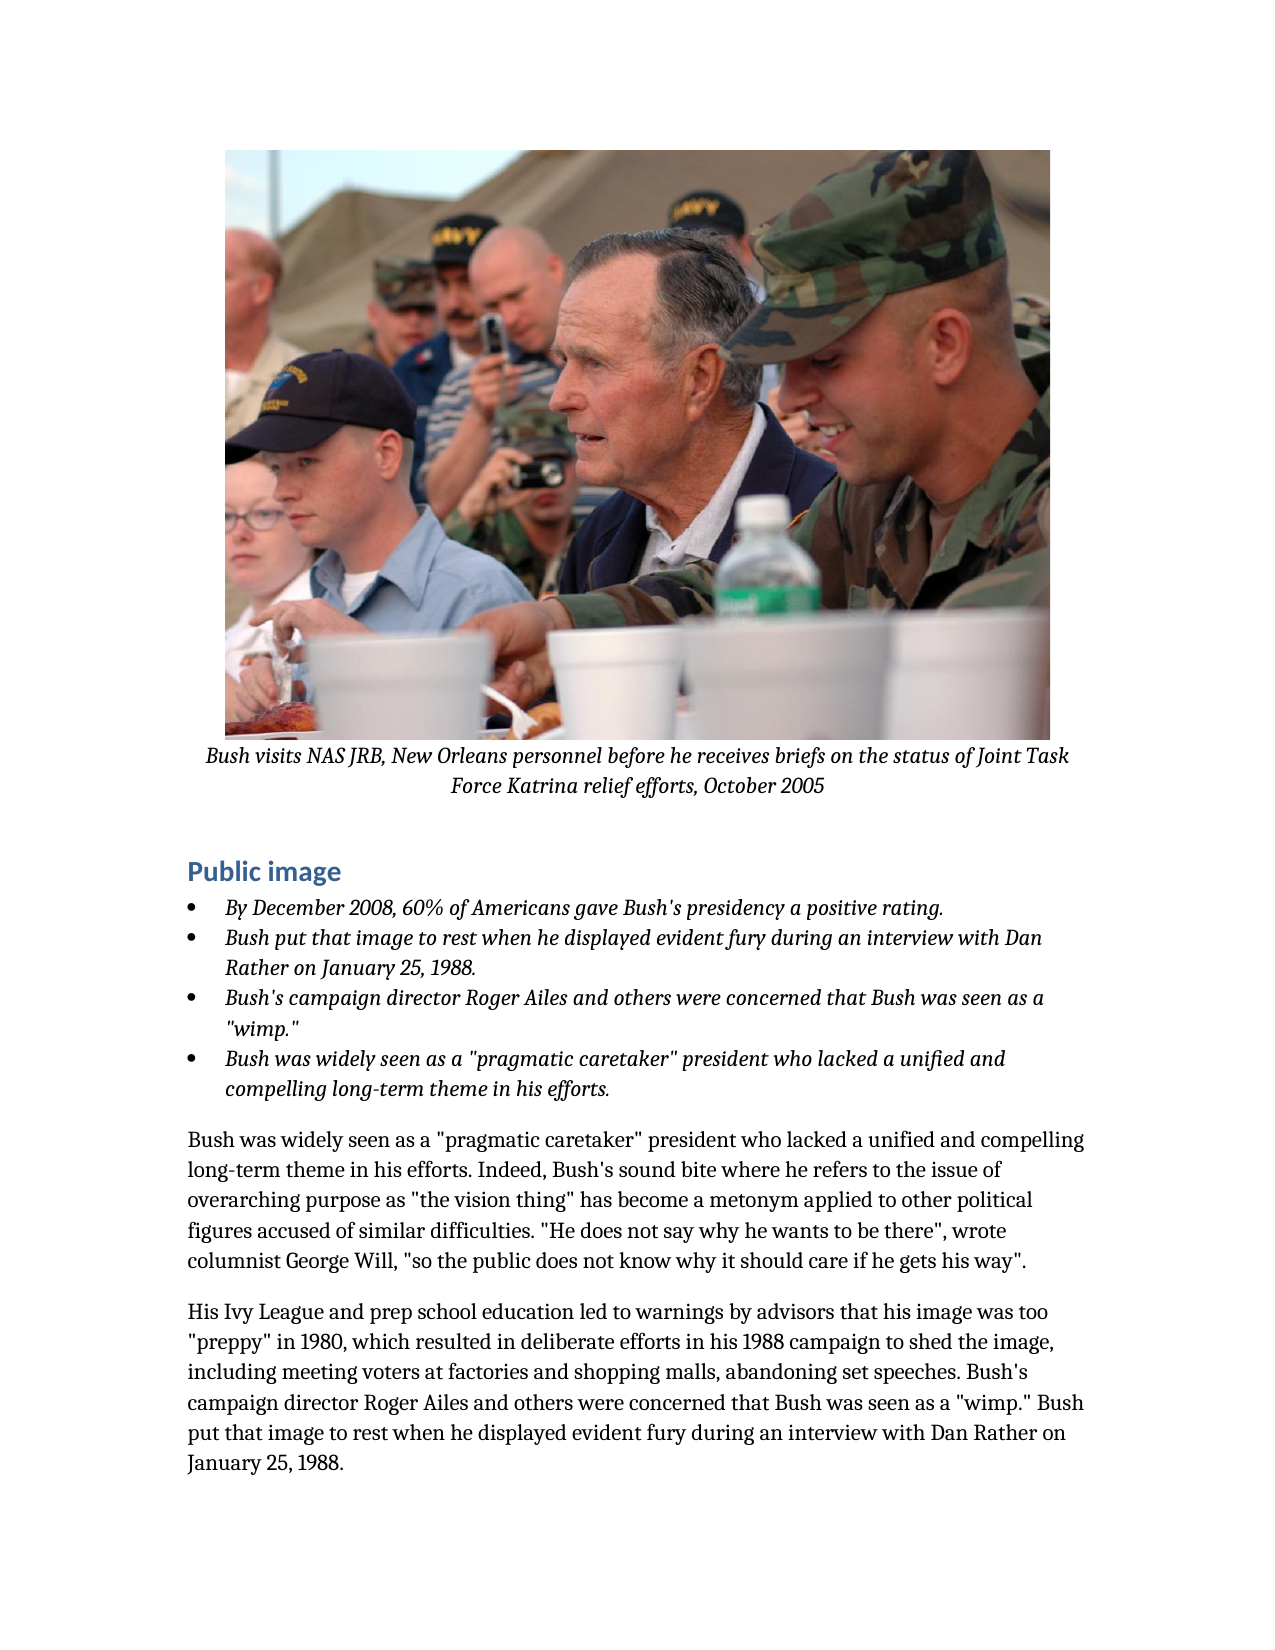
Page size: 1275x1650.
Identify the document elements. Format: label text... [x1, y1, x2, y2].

list Bush's campaign director Roger Ailes and others were concerned that Bush was seen as a "wimp." [187, 985, 1087, 1042]
text His Ivy League and prep school education led to warnings by advisors that his image was too "preppy" in 1980, which resulted in deliberate efforts in his 1988 campaign to shed the image, including meeting voters at factories and shopping malls, abandoning set speeches. Bush's campaign director Roger Ailes and others were concerned that Bush was seen as a "wimp." Bush put that image to rest when he displayed evident fury during an interview with Dan Rather on January 25, 1988. [187, 1299, 1087, 1476]
text Bush was widely seen as a "pragmatic caretaker" president who lacked a unified and compelling long-term theme in his efforts. Indeed, Bush's sound bite where he refers to the issue of overarching purpose as "the vision thing" has become a metonym applied to other political figures accused of similar difficulties. "He does not say why he wants to be there", wrote columnist George Will, "so the public does not know why it should care if he gets his way". [187, 1127, 1087, 1274]
subtitle Public image [187, 853, 1087, 889]
list By December 2008, 60% of Americans gave Bush's presidency a positive rating. [187, 894, 1087, 921]
list Bush put that image to rest when he displayed evident fury during an interview with Dan Rather on January 25, 1988. [187, 925, 1087, 981]
picture [225, 150, 1050, 740]
list Bush was widely seen as a "pragmatic caretaker" president who lacked a unified and compelling long-term theme in his efforts. [187, 1046, 1087, 1102]
text Bush visits NAS JRB, New Orleans personnel before he receives briefs on the status of Joint Task Force Katrina relief efforts, October 2005 [187, 150, 1087, 800]
